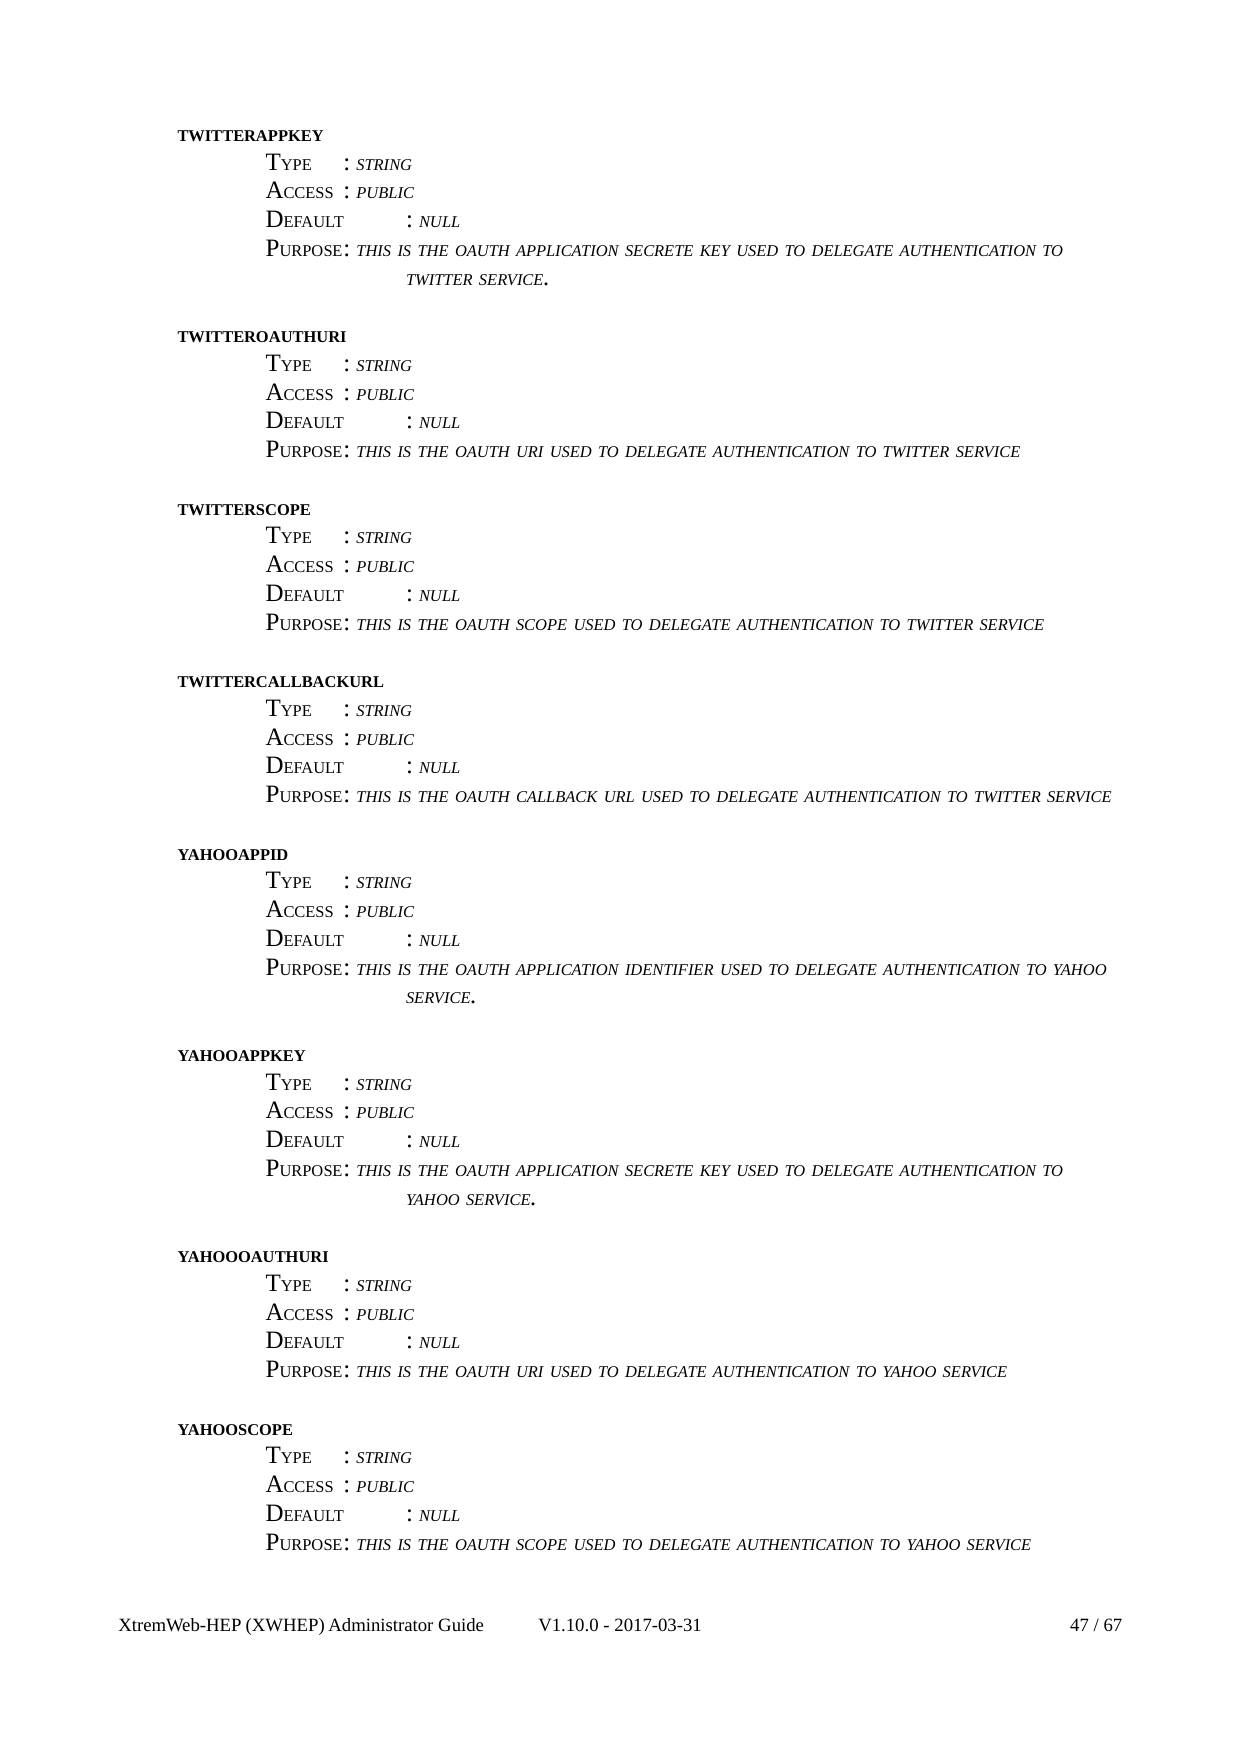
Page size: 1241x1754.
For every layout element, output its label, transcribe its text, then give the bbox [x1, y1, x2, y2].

text Access : public [265, 1297, 1122, 1326]
text Purpose : this is the oauth callback url used to delegate authentication to twitter service [265, 779, 1122, 808]
text yahooscope [177, 1412, 1122, 1441]
text twitterscope [177, 492, 1122, 521]
text Default : null [265, 1326, 1122, 1354]
text Purpose : this is the oauth application secrete key used to delegate authentication to yahoo service. [265, 1153, 1122, 1211]
text Default : null [265, 204, 1122, 233]
text Access : public [265, 1469, 1122, 1498]
text Access : public [265, 1096, 1122, 1124]
text yahooappid [177, 837, 1122, 866]
text yahooappkey [177, 1038, 1122, 1067]
text Access : public [265, 176, 1122, 204]
text Default : null [265, 1124, 1122, 1153]
text Default : null [265, 923, 1122, 952]
text twitteroauthuri [177, 319, 1122, 348]
text Type : string [265, 693, 1122, 722]
text Default : null [265, 578, 1122, 607]
text Type : string [265, 521, 1122, 549]
text twitterappkey [177, 118, 1122, 147]
text Purpose : this is the oauth scope used to delegate authentication to yahoo service [265, 1527, 1122, 1556]
text Type : string [265, 1441, 1122, 1469]
text Type : string [265, 1067, 1122, 1096]
text twittercallbackurl [177, 664, 1122, 693]
text yahoooauthuri [177, 1239, 1122, 1268]
text Type : string [265, 866, 1122, 894]
text Purpose : this is the oauth scope used to delegate authentication to twitter service [265, 607, 1122, 636]
text Access : public [265, 377, 1122, 406]
text Purpose : this is the oauth uri used to delegate authentication to yahoo service [265, 1354, 1122, 1383]
text Access : public [265, 722, 1122, 751]
text Access : public [265, 549, 1122, 578]
text Default : null [265, 1498, 1122, 1527]
text Purpose : this is the oauth application secrete key used to delegate authentication to twitter service. [265, 233, 1122, 291]
text Access : public [265, 894, 1122, 923]
text Purpose : this is the oauth uri used to delegate authentication to twitter service [265, 434, 1122, 463]
text Type : string [265, 348, 1122, 377]
text Type : string [265, 1268, 1122, 1297]
text Default : null [265, 751, 1122, 779]
text Default : null [265, 406, 1122, 434]
text Purpose : this is the oauth application identifier used to delegate authentication to yahoo service. [265, 952, 1122, 1009]
text Type : string [265, 147, 1122, 176]
